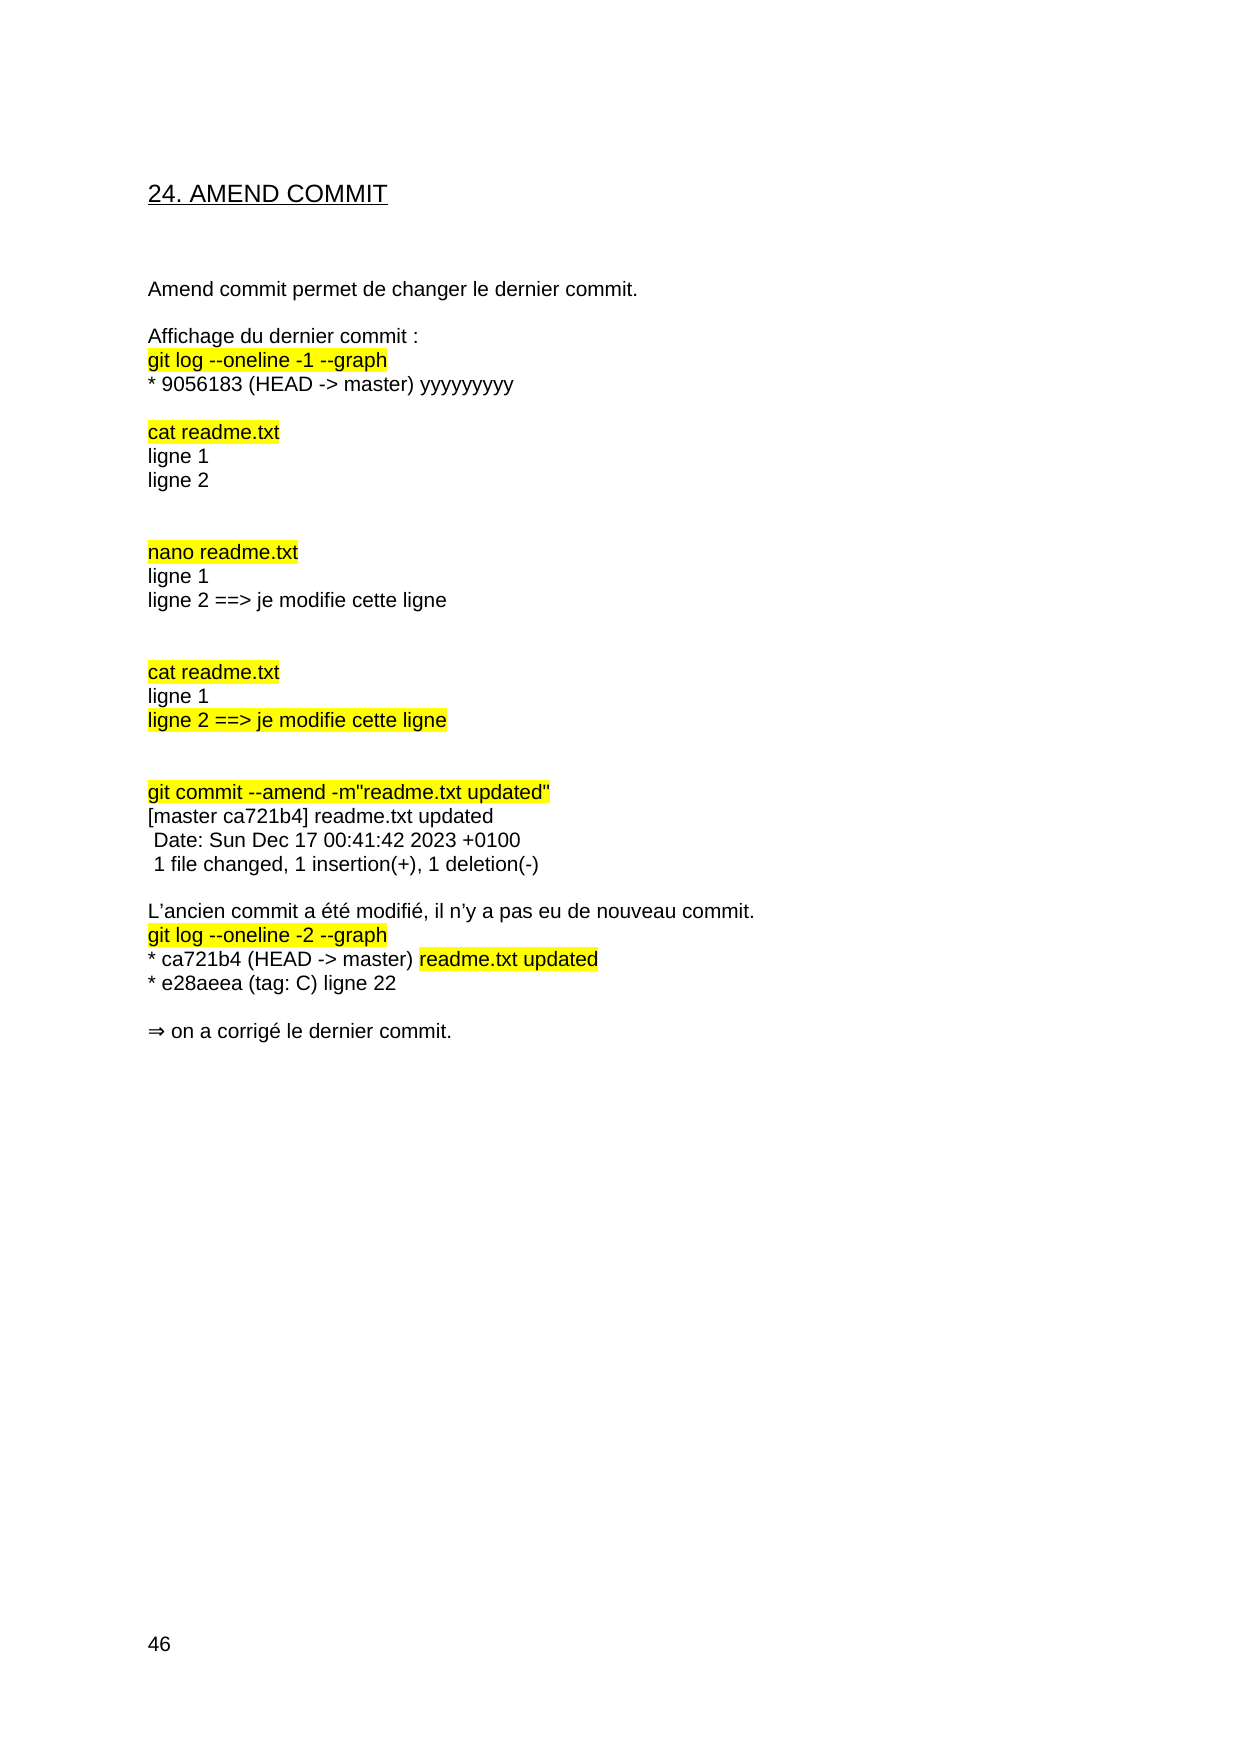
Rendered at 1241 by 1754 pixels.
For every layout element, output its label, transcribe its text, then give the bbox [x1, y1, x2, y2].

text [master ca721b4] readme.txt updated [148, 803, 1093, 827]
text L’ancien commit a été modifié, il n’y a pas eu de nouveau commit. [148, 899, 1093, 923]
text git commit --amend -m"readme.txt updated" [148, 779, 1093, 803]
text ligne 1 [148, 564, 1093, 588]
subtitle 24. Amend Commit [148, 179, 1093, 208]
text cat readme.txt [148, 660, 1093, 684]
text * e28aeea (tag: C) ligne 22 [148, 971, 1093, 995]
text * ca721b4 (HEAD -> master) readme.txt updated [148, 947, 1093, 971]
text ligne 2 ==> je modifie cette ligne [148, 708, 1093, 732]
text nano readme.txt [148, 540, 1093, 564]
text ligne 1 [148, 444, 1093, 468]
text ligne 1 [148, 684, 1093, 708]
text ligne 2 ==> je modifie cette ligne [148, 588, 1093, 612]
text cat readme.txt [148, 420, 1093, 444]
text Affichage du dernier commit : [148, 324, 1093, 348]
text Date: Sun Dec 17 00:41:42 2023 +0100 [148, 827, 1093, 851]
text * 9056183 (HEAD -> master) yyyyyyyyy [148, 372, 1093, 396]
text git log --oneline -1 --graph [148, 348, 1093, 372]
text ligne 2 [148, 468, 1093, 492]
text 1 file changed, 1 insertion(+), 1 deletion(-) [148, 851, 1093, 875]
text git log --oneline -2 --graph [148, 923, 1093, 947]
text Amend commit permet de changer le dernier commit. [148, 276, 1093, 300]
text ⇒ on a corrigé le dernier commit. [148, 1019, 1093, 1043]
